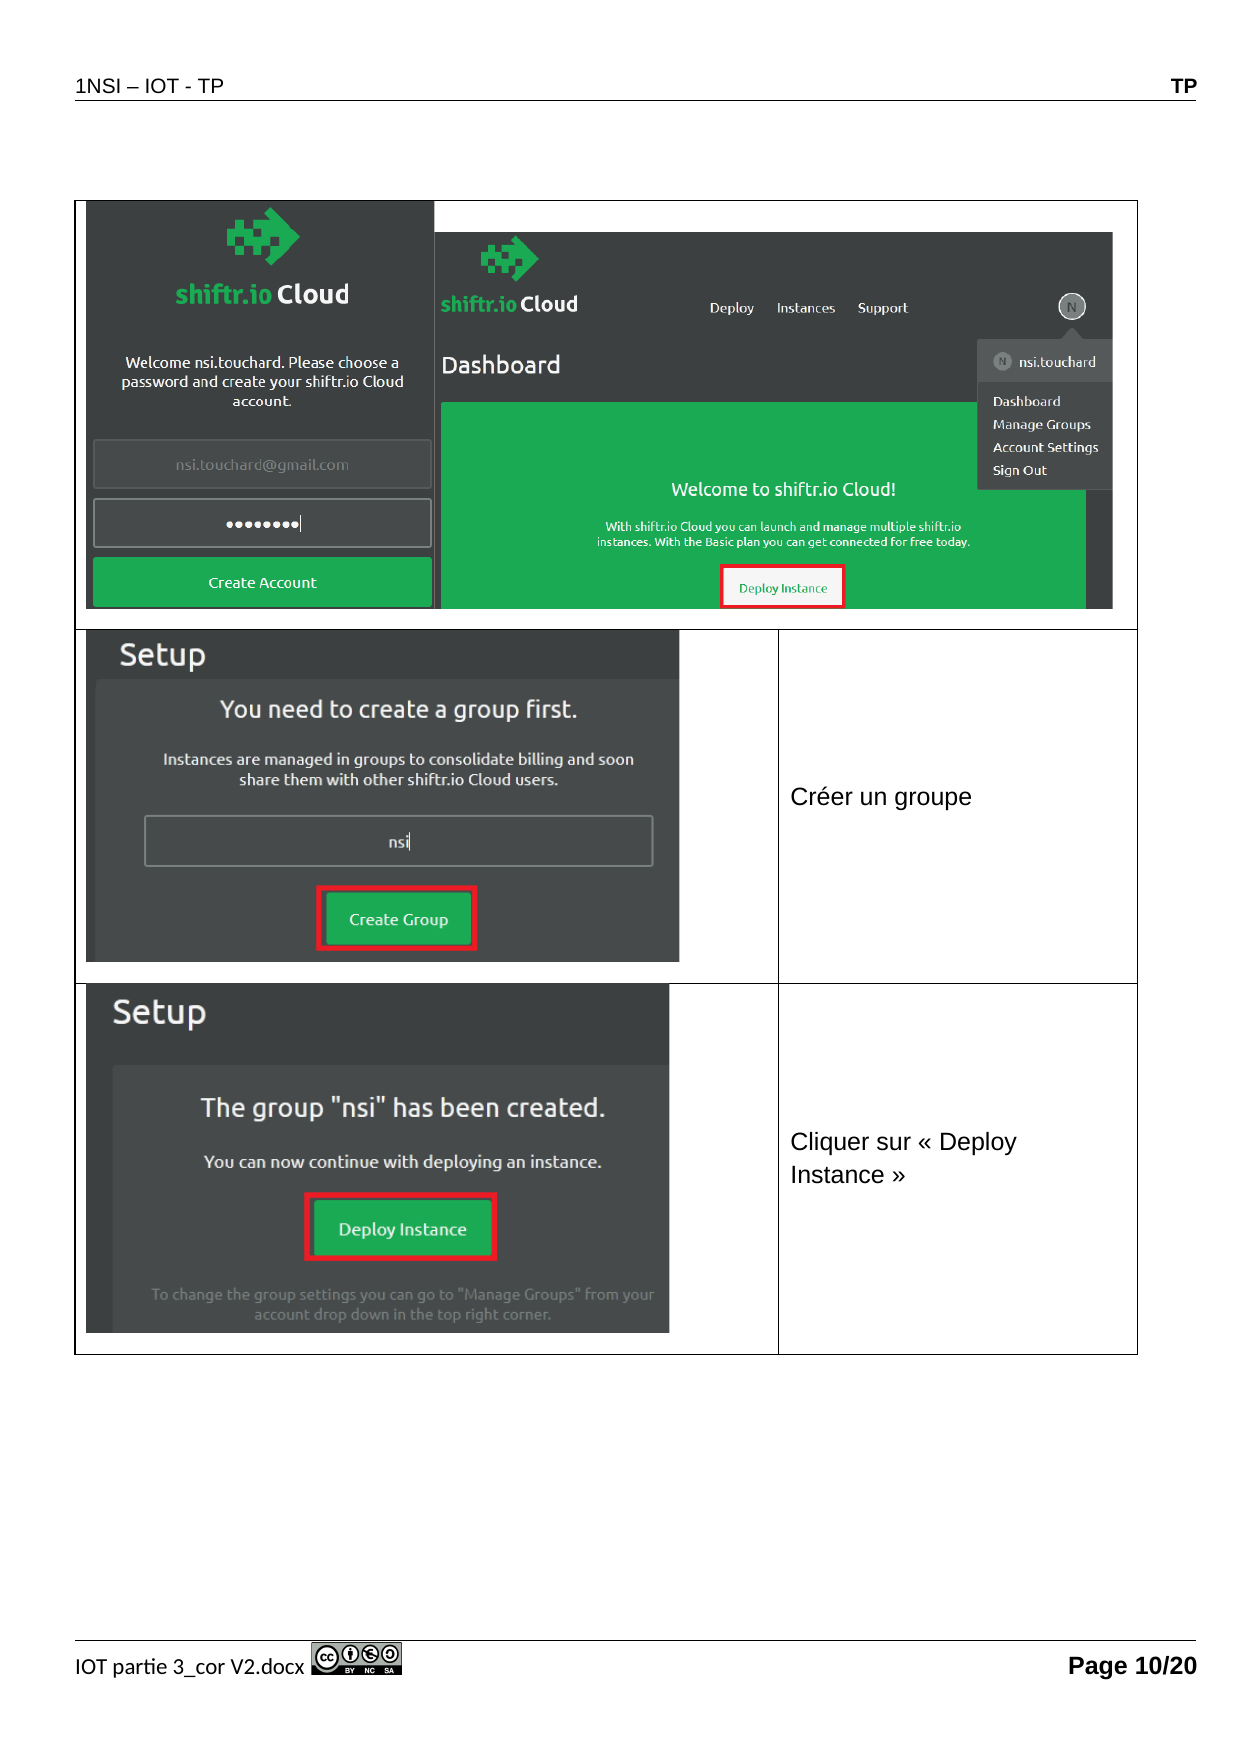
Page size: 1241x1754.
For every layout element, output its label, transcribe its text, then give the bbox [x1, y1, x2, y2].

table_cell Créer un groupe [779, 630, 1137, 982]
table_cell [76, 984, 778, 1354]
table_cell [76, 630, 778, 982]
picture [311, 1642, 402, 1675]
picture [86, 201, 435, 609]
table_cell Cliquer sur « Deploy Instance » [779, 984, 1137, 1354]
table_header [76, 201, 1137, 629]
